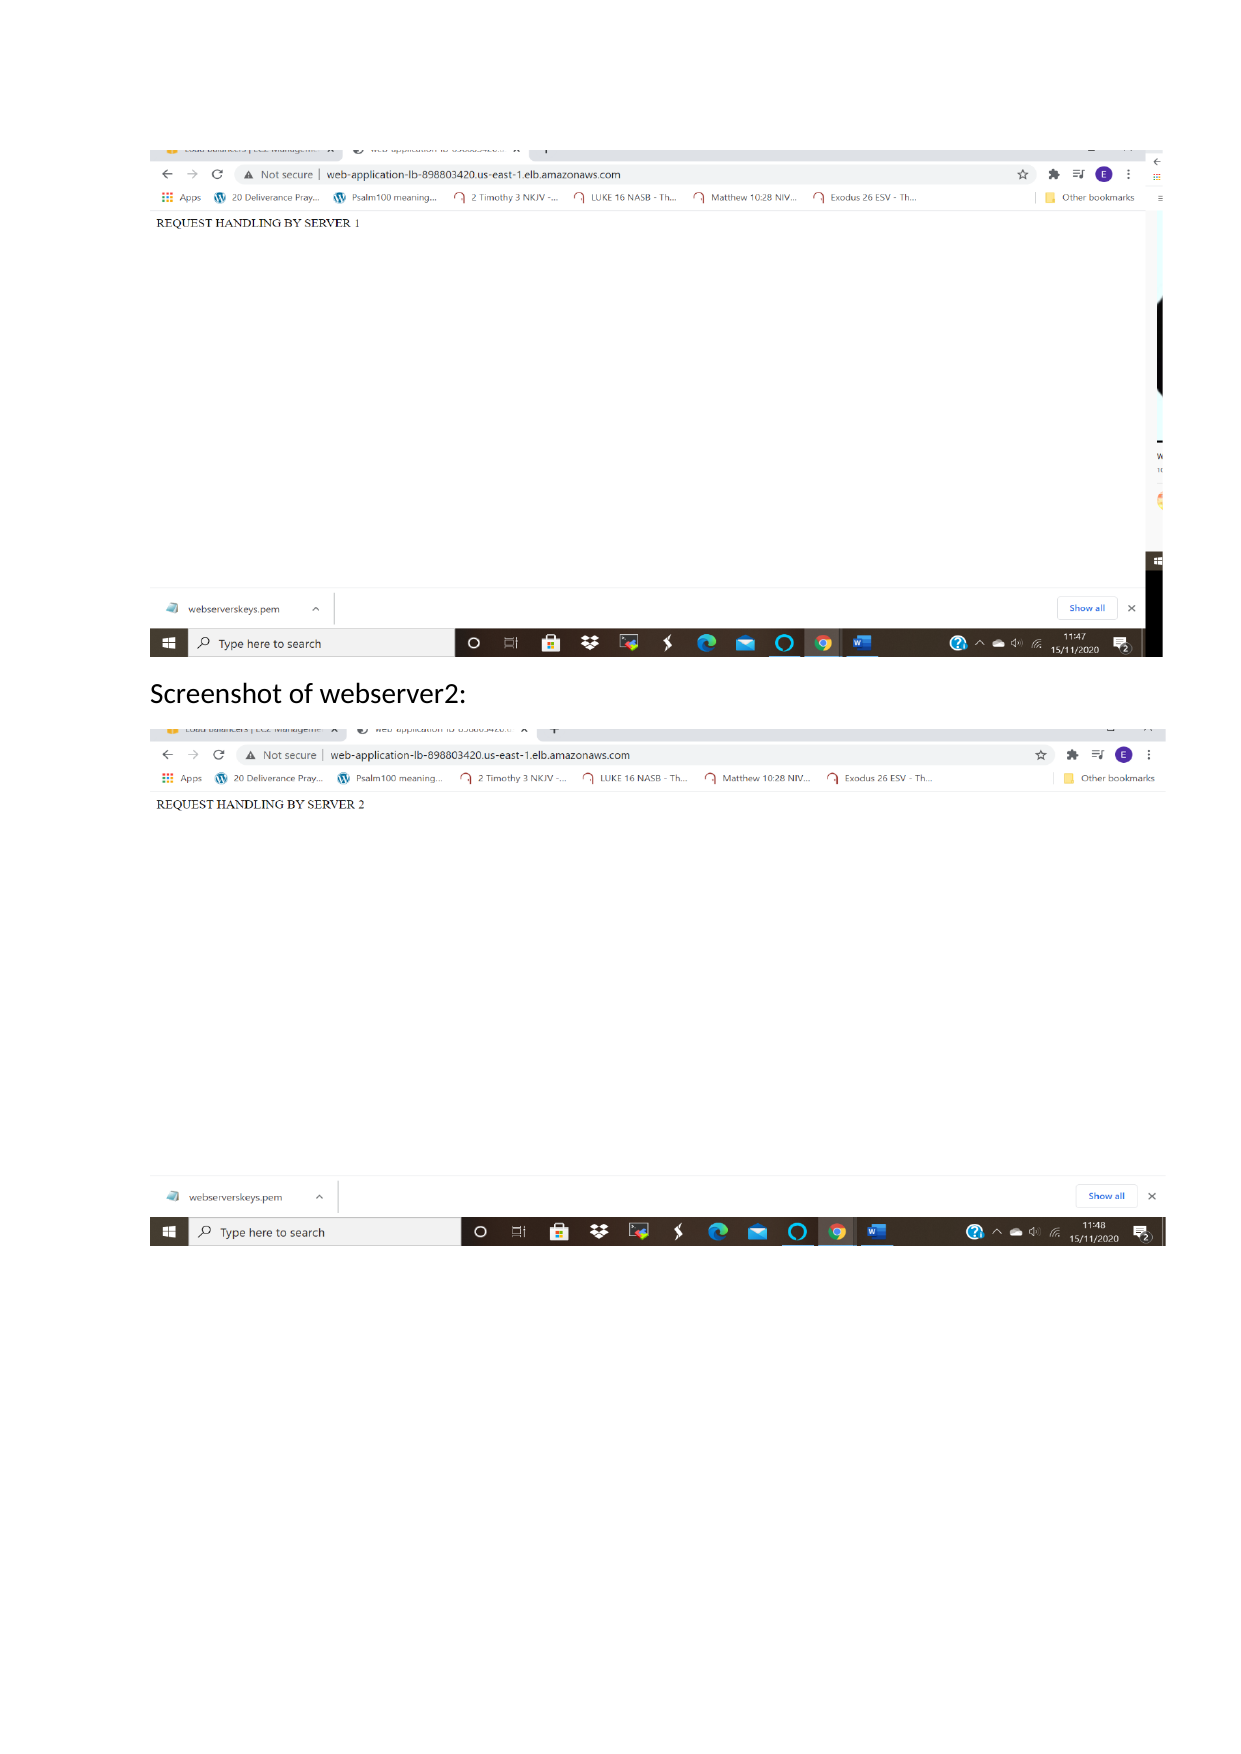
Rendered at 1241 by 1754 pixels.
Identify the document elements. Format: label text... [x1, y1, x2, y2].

text Screenshot of webserver2: [150, 675, 1090, 711]
